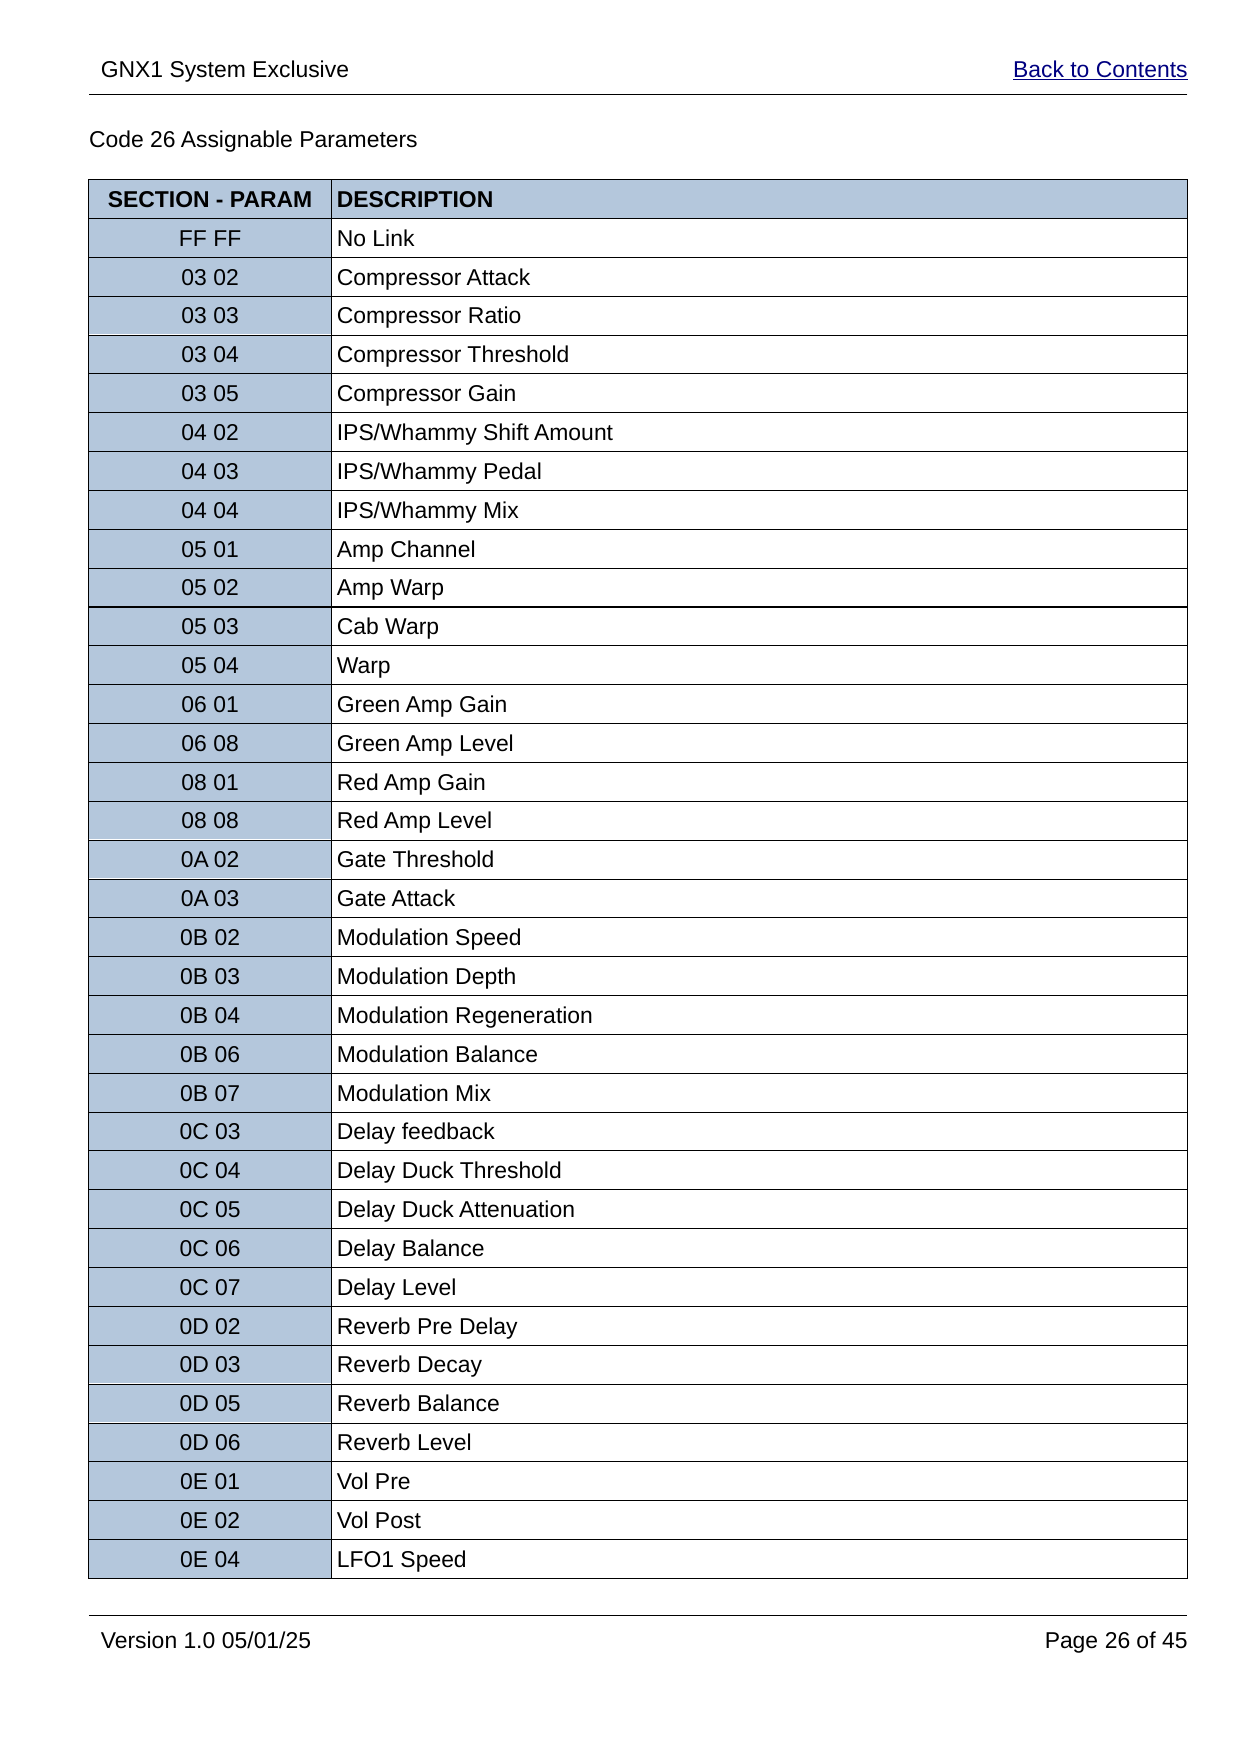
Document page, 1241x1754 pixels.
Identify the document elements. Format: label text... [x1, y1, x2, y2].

table_cell FF FF [89, 219, 331, 257]
table_cell Reverb Balance [332, 1385, 1187, 1422]
table_cell Reverb Pre Delay [332, 1307, 1187, 1345]
table_cell Modulation Speed [332, 918, 1187, 956]
table_cell 0D 05 [89, 1385, 331, 1422]
table_cell 03 05 [89, 374, 331, 412]
table_cell 04 03 [89, 452, 331, 490]
table_cell 0C 05 [89, 1190, 331, 1228]
table_cell Modulation Balance [332, 1035, 1187, 1073]
table_cell 04 02 [89, 413, 331, 451]
table_cell LFO1 Speed [332, 1540, 1187, 1578]
table_cell IPS/Whammy Shift Amount [332, 413, 1187, 451]
table_cell 08 01 [89, 763, 331, 801]
table_cell IPS/Whammy Mix [332, 491, 1187, 529]
table_cell Green Amp Gain [332, 685, 1187, 723]
table_cell 0D 02 [89, 1307, 331, 1345]
table_cell 03 04 [89, 336, 331, 373]
table_cell 0C 06 [89, 1229, 331, 1267]
table_cell Delay Level [332, 1268, 1187, 1306]
table_cell Delay Balance [332, 1229, 1187, 1267]
table_cell Amp Warp [332, 569, 1187, 606]
table_cell 05 04 [89, 646, 331, 684]
table_header SECTION - PARAM [89, 180, 331, 218]
table_cell Modulation Depth [332, 957, 1187, 995]
table_cell 03 03 [89, 297, 331, 334]
table_cell Delay Duck Attenuation [332, 1190, 1187, 1228]
table_cell Compressor Attack [332, 258, 1187, 296]
table_cell Modulation Mix [332, 1074, 1187, 1112]
table_cell Delay feedback [332, 1113, 1187, 1150]
table_cell 0D 06 [89, 1424, 331, 1461]
table_cell Compressor Ratio [332, 297, 1187, 334]
table_cell Reverb Decay [332, 1346, 1187, 1383]
table_cell 0B 02 [89, 918, 331, 956]
text Code 26 Assignable Parameters [89, 126, 1187, 153]
table_cell 04 04 [89, 491, 331, 529]
table_cell 03 02 [89, 258, 331, 296]
table_cell Compressor Gain [332, 374, 1187, 412]
table_cell Cab Warp [332, 608, 1187, 645]
table_cell 08 08 [89, 802, 331, 839]
table_cell 0E 02 [89, 1501, 331, 1539]
table_cell 0B 04 [89, 996, 331, 1034]
table_cell 0A 02 [89, 841, 331, 878]
table_cell Reverb Level [332, 1424, 1187, 1461]
table_cell 0A 03 [89, 880, 331, 917]
table_cell Green Amp Level [332, 724, 1187, 762]
table_cell 0C 07 [89, 1268, 331, 1306]
table_cell Delay Duck Threshold [332, 1151, 1187, 1189]
table_cell 0C 04 [89, 1151, 331, 1189]
table_cell 06 01 [89, 685, 331, 723]
table_cell 0E 01 [89, 1462, 331, 1500]
table_cell 06 08 [89, 724, 331, 762]
table_cell No Link [332, 219, 1187, 257]
table_cell 0B 07 [89, 1074, 331, 1112]
table_header DESCRIPTION [332, 180, 1187, 218]
table_cell 05 02 [89, 569, 331, 606]
table_cell Warp [332, 646, 1187, 684]
table_cell 0B 06 [89, 1035, 331, 1073]
table_cell Amp Channel [332, 530, 1187, 568]
table_cell 0C 03 [89, 1113, 331, 1150]
table_cell IPS/Whammy Pedal [332, 452, 1187, 490]
table_cell Gate Attack [332, 880, 1187, 917]
table_cell Vol Pre [332, 1462, 1187, 1500]
table_cell Vol Post [332, 1501, 1187, 1539]
table_cell 0B 03 [89, 957, 331, 995]
table_cell Gate Threshold [332, 841, 1187, 878]
table_cell Compressor Threshold [332, 336, 1187, 373]
table_cell 0E 04 [89, 1540, 331, 1578]
table_cell 05 01 [89, 530, 331, 568]
table_cell Red Amp Gain [332, 763, 1187, 801]
table_cell Red Amp Level [332, 802, 1187, 839]
table_cell Modulation Regeneration [332, 996, 1187, 1034]
table_cell 05 03 [89, 608, 331, 645]
table_cell 0D 03 [89, 1346, 331, 1383]
